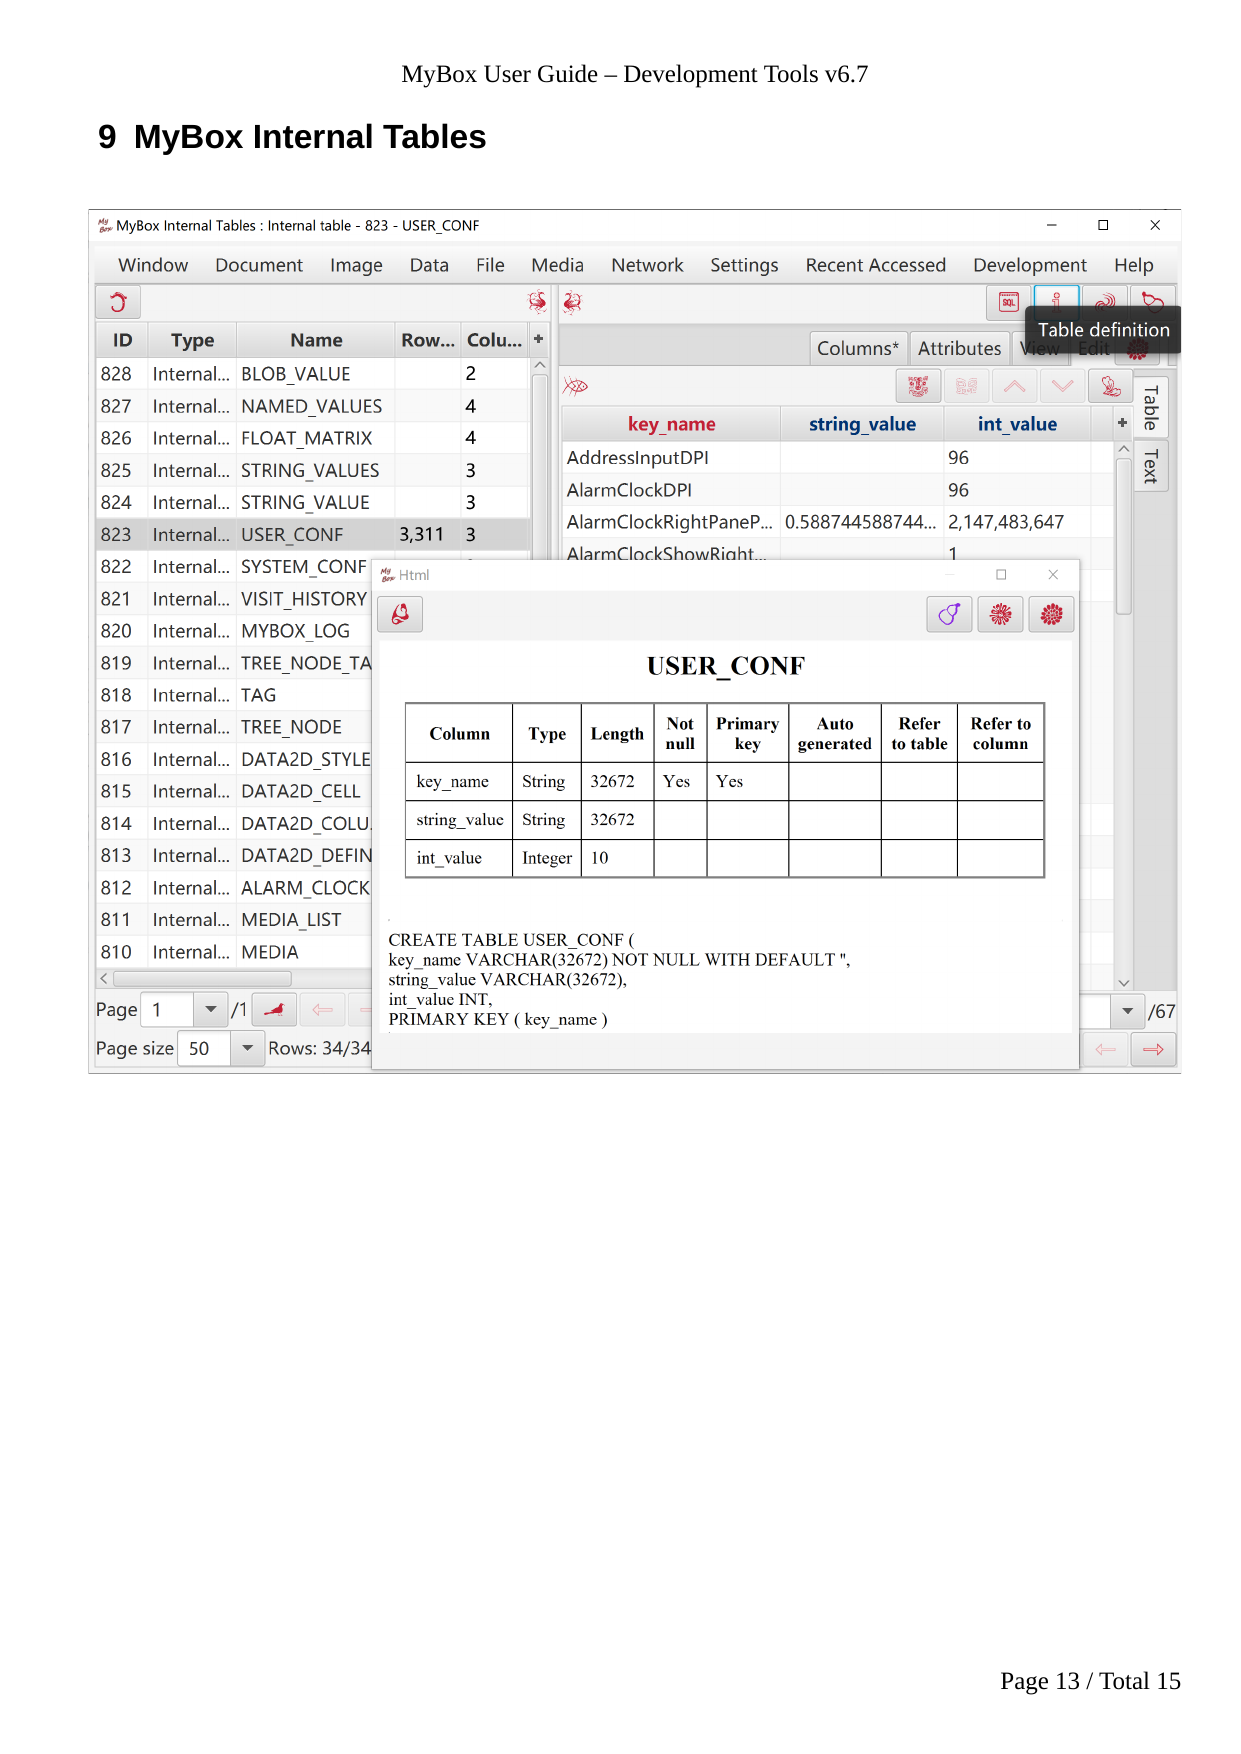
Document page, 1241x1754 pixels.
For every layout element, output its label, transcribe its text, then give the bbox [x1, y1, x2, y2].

subtitle MyBox Internal Tables [88, 117, 1181, 156]
picture [88, 209, 1182, 1074]
